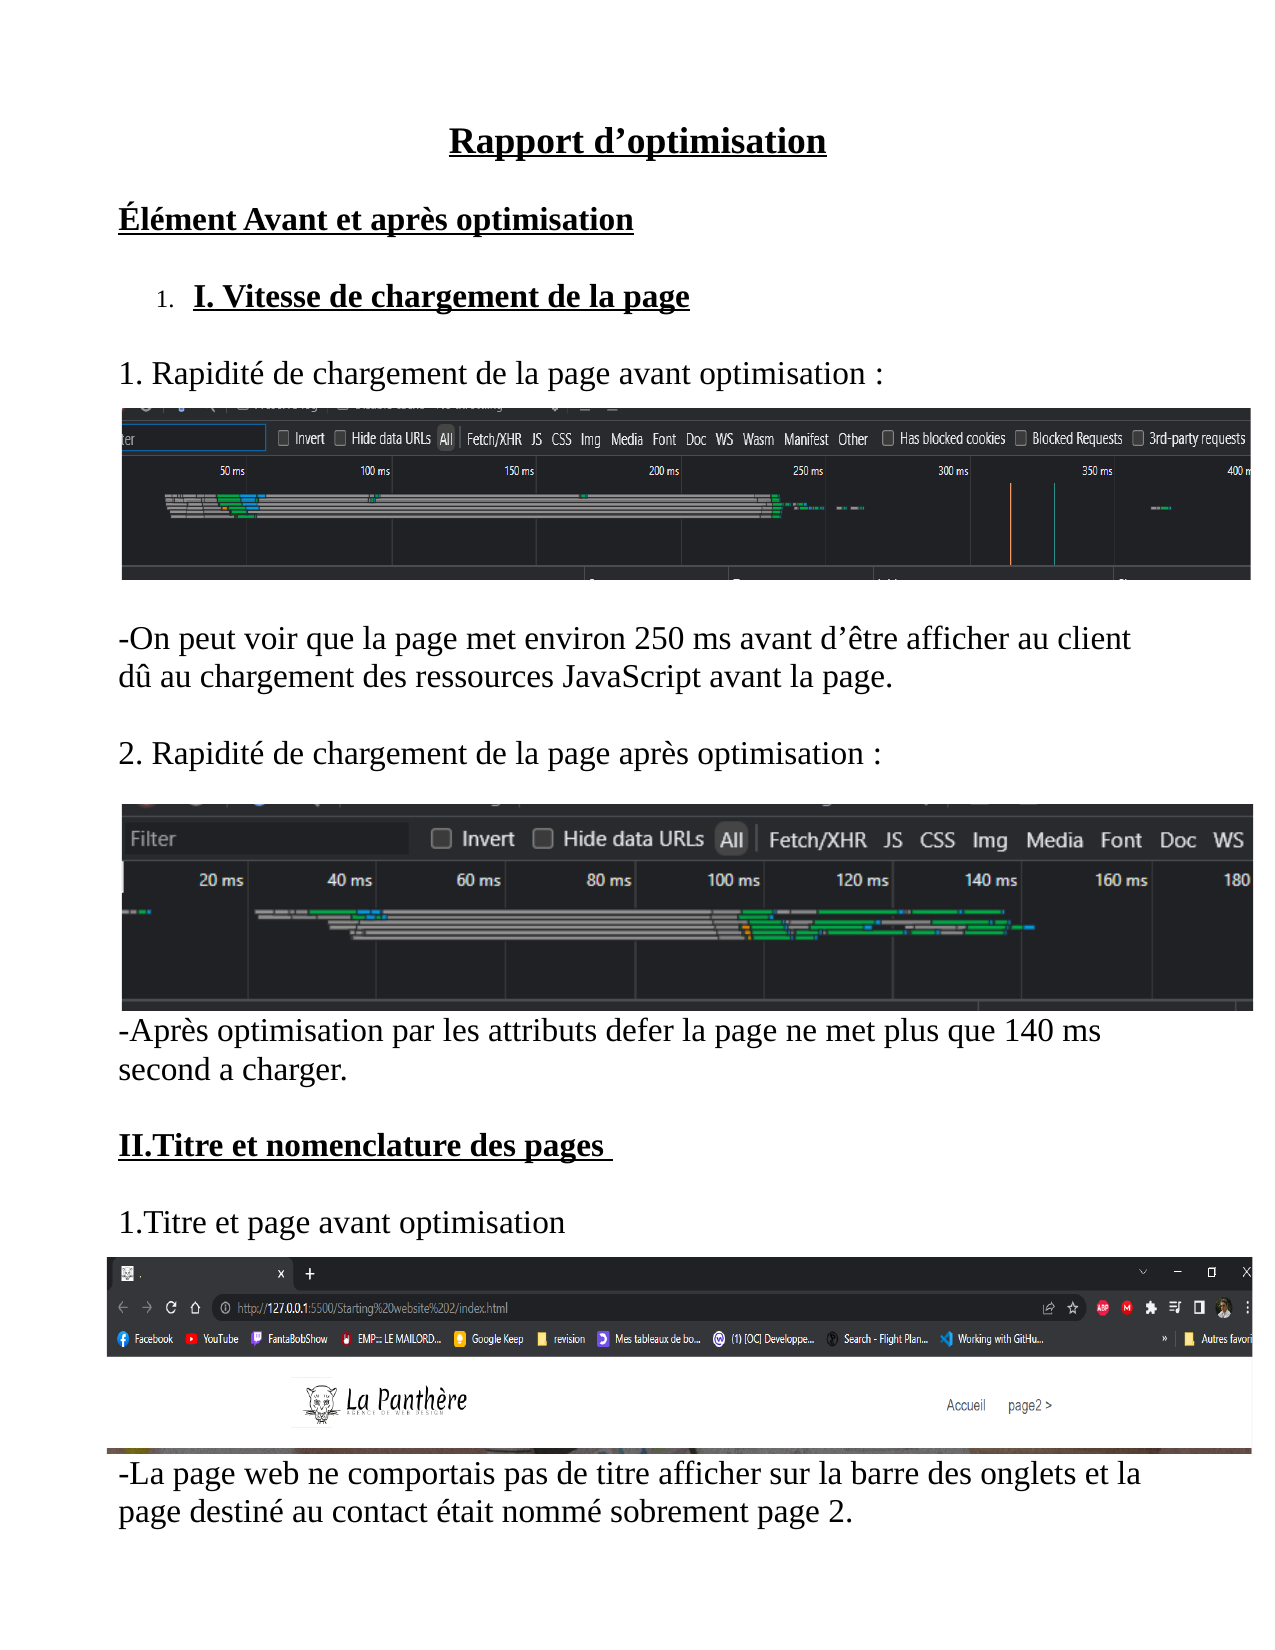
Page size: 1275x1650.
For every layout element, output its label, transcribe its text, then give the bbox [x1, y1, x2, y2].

text -On peut voir que la page met environ 250 ms avant d’être afficher au client dû au chargement des ressources JavaScript avant la page. [118, 618, 1157, 695]
text [118, 1241, 1157, 1257]
text 2. Rapidité de chargement de la page après optimisation : [118, 733, 1157, 771]
text Élément Avant et après optimisation [118, 199, 1157, 238]
text II.Titre et nomenclature des pages [118, 1126, 1157, 1164]
text Rapport d’optimisation [118, 118, 1157, 161]
text 1. Rapidité de chargement de la page avant optimisation : [118, 353, 1157, 391]
list I. Vitesse de chargement de la page [156, 276, 1157, 314]
text -La page web ne comportais pas de titre afficher sur la barre des onglets et la page destiné au contact était nommé sobrement page 2. [118, 1258, 1157, 1530]
text -Après optimisation par les attributs defer la page ne met plus que 140 ms second a charger. [118, 771, 1157, 1087]
text 1.Titre et page avant optimisation [118, 1202, 1157, 1241]
picture [121, 408, 1251, 580]
